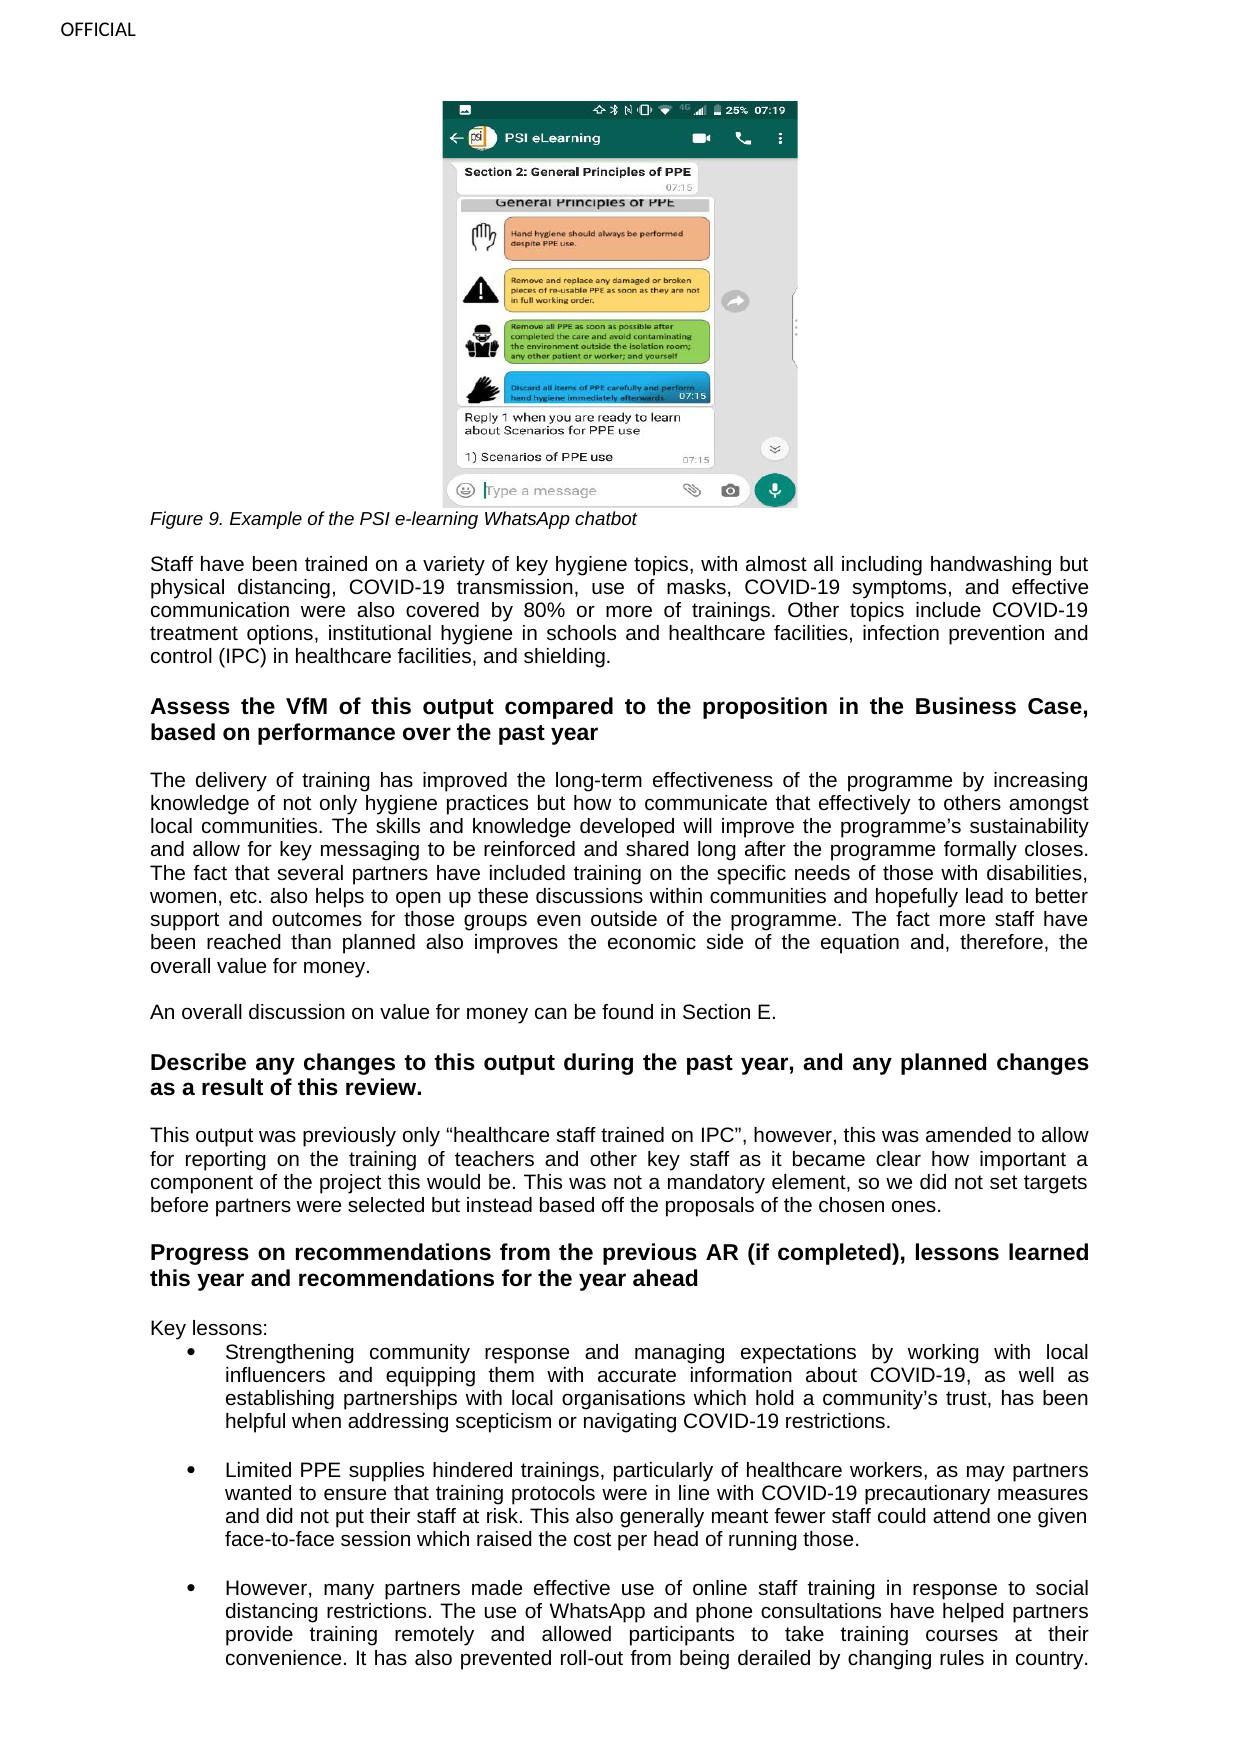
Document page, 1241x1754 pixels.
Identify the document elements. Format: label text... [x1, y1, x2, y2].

text Progress on recommendations from the previous AR (if completed), lessons learned this year and recommendations for the year ahead [150, 1240, 1090, 1291]
list However, many partners made effective use of online staff training in response to social distancing restrictions. The use of WhatsApp and phone consultations have helped partners provide training remotely and allowed participants to take training courses at their convenience. It has also prevented roll-out from being derailed by changing rules in country. [187, 1576, 1090, 1669]
text The delivery of training has improved the long-term effectiveness of the programme by increasing knowledge of not only hygiene practices but how to communicate that effectively to others amongst local communities. The skills and knowledge developed will improve the programme’s sustainability and allow for key messaging to be reinforced and shared long after the programme formally closes. The fact that several partners have included training on the specific needs of those with disabilities, women, etc. also helps to open up these discussions within communities and hopefully lead to better support and outcomes for those groups even outside of the programme. The fact more staff have been reached than planned also improves the economic side of the equation and, therefore, the overall value for money. [150, 768, 1090, 977]
text Figure 9. Example of the PSI e-learning WhatsApp chatbot [150, 508, 1090, 529]
text This output was previously only “healthcare staff trained on IPC”, however, this was amended to allow for reporting on the training of teachers and other key staff as it became clear how important a component of the project this would be. This was not a mandatory element, so we did not set targets before partners were selected but instead based off the proposals of the chosen ones. [150, 1124, 1090, 1217]
text Staff have been trained on a variety of key hygiene topics, with almost all including handwashing but physical distancing, COVID-19 transmission, use of masks, COVID-19 symptoms, and effective communication were also covered by 80% or more of trainings. Other topics include COVID-19 treatment options, institutional hygiene in schools and healthcare facilities, infection prevention and control (IPC) in healthcare facilities, and shielding. [150, 552, 1090, 668]
text An overall discussion on value for money can be found in Section E. [150, 1001, 1090, 1024]
text Key lessons: [150, 1317, 1090, 1340]
text Assess the VfM of this output compared to the proposition in the Business Case, based on performance over the past year [150, 694, 1090, 745]
list Limited PPE supplies hindered trainings, particularly of healthcare workers, as may partners wanted to ensure that training protocols were in line with COVID-19 precautionary measures and did not put their staff at risk. This also generally meant fewer staff could attend one given face-to-face session which raised the cost per head of running those. [187, 1458, 1090, 1551]
list Strengthening community response and managing expectations by working with local influencers and equipping them with accurate information about COVID-19, as well as establishing partnerships with local organisations which hold a community’s trust, has been helpful when addressing scepticism or navigating COVID-19 restrictions. [187, 1340, 1090, 1433]
text Describe any changes to this output during the past year, and any planned changes as a result of this review. [150, 1049, 1090, 1101]
